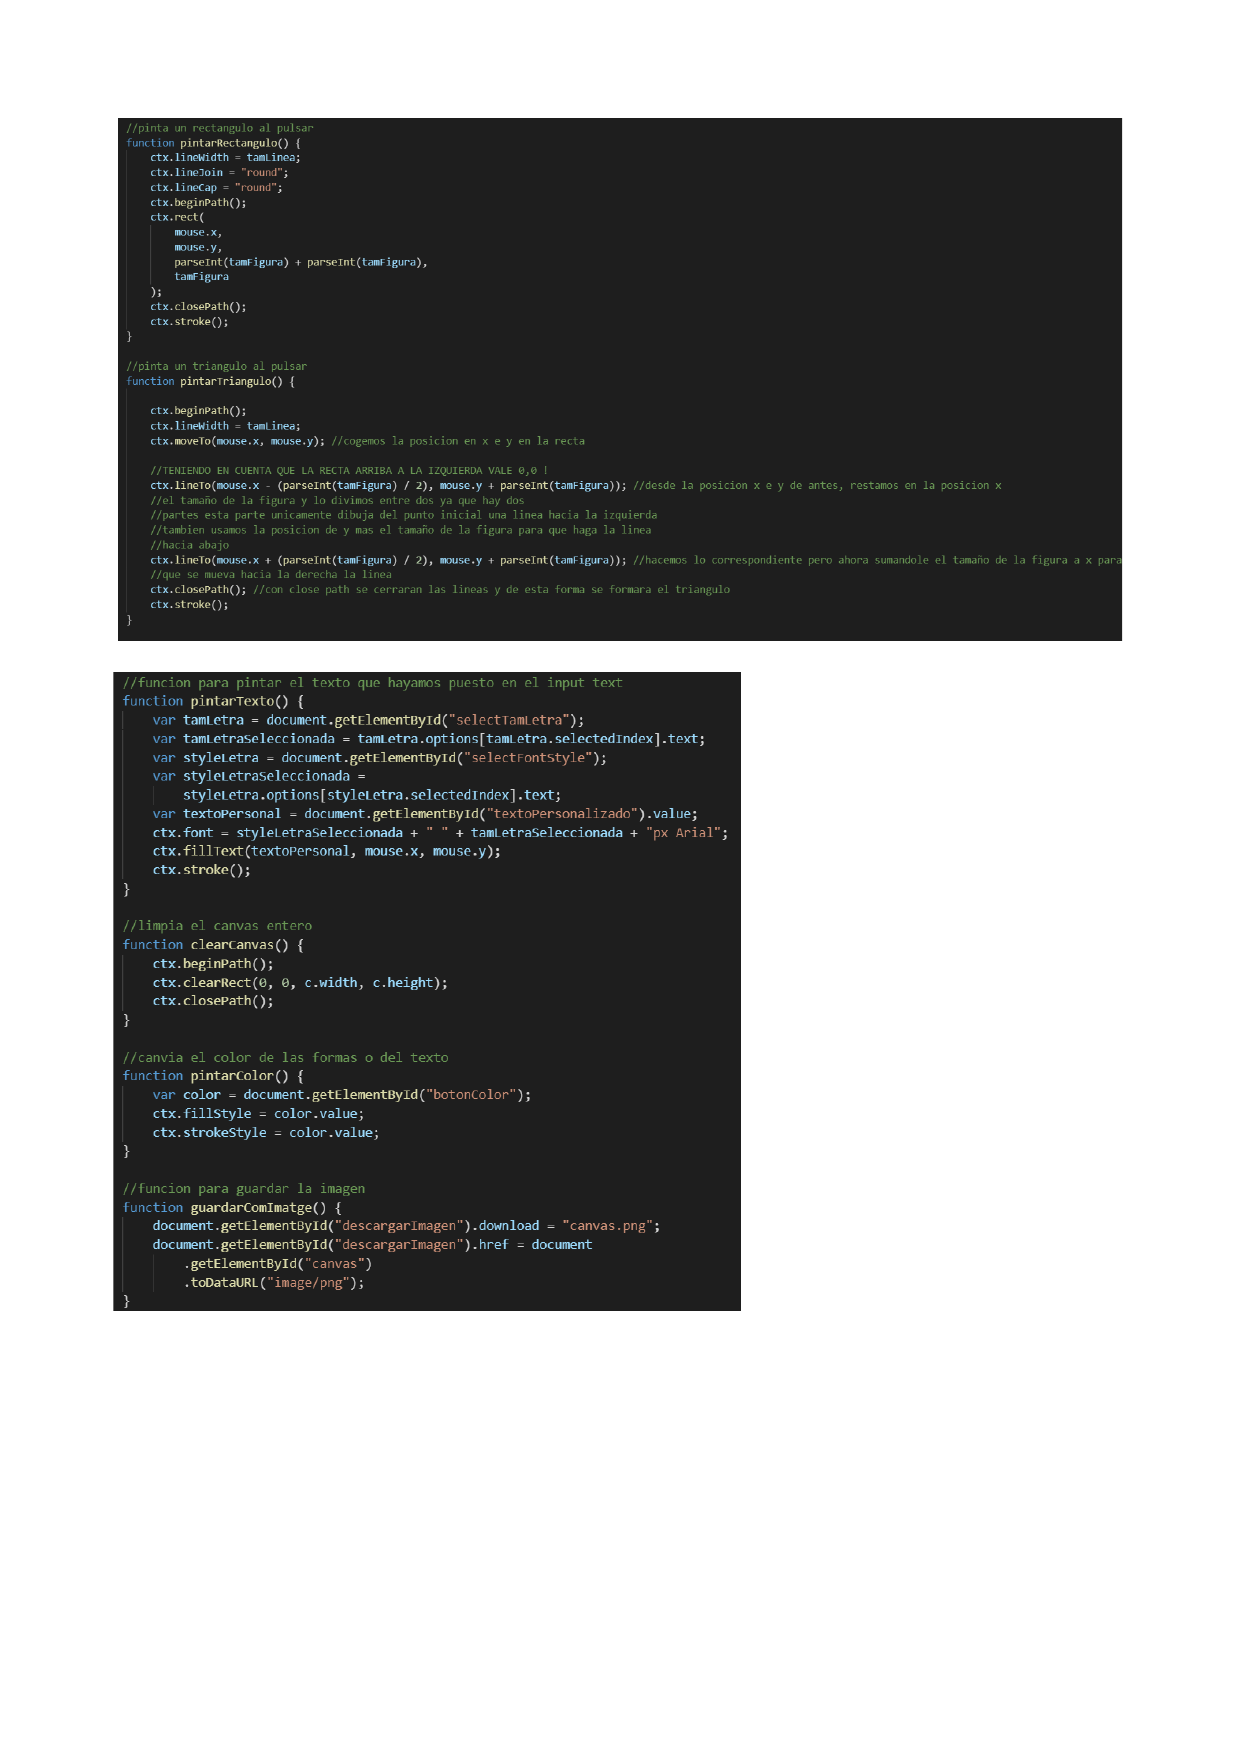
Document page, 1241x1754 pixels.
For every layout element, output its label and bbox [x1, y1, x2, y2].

picture [113, 672, 741, 1311]
picture [118, 118, 1123, 641]
